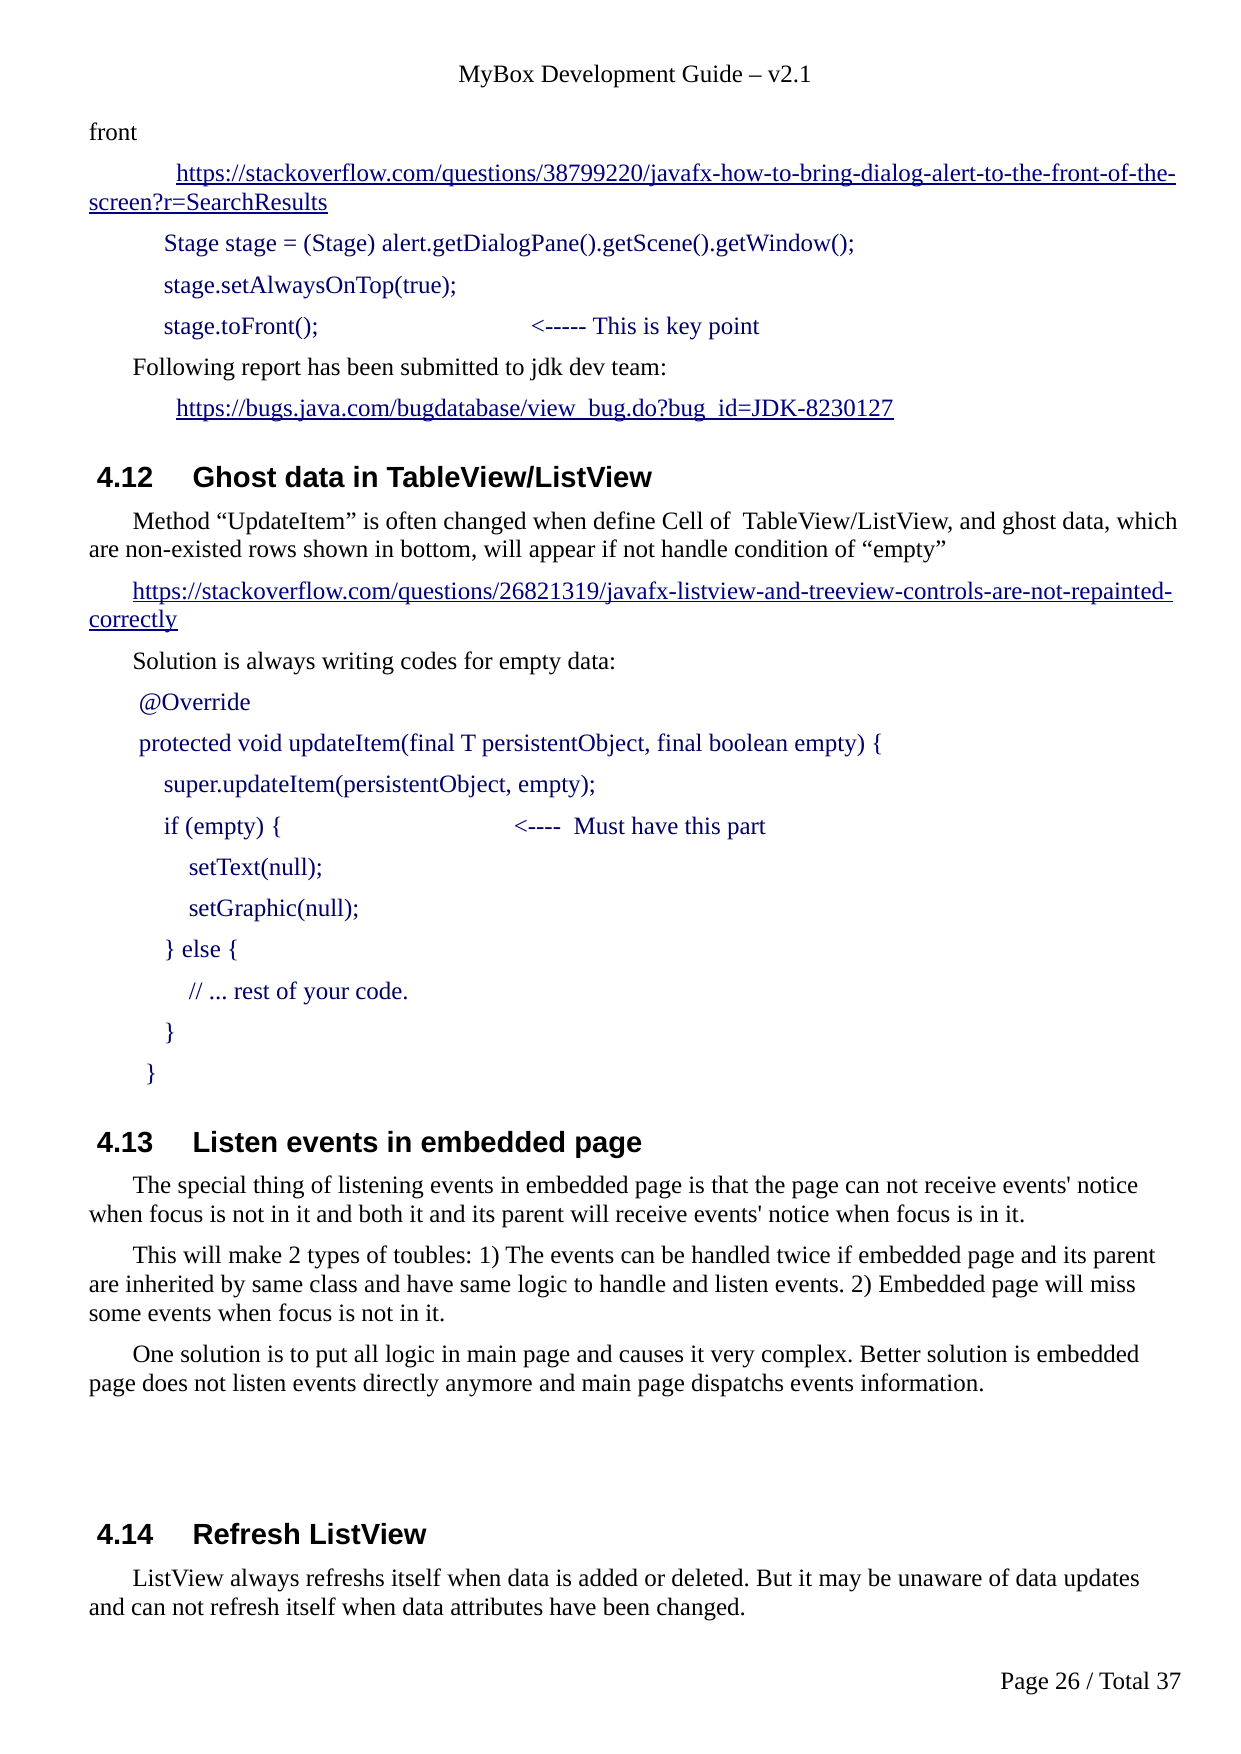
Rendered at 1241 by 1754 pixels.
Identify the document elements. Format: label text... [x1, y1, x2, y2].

text front [88, 117, 1181, 146]
text https://stackoverflow.com/questions/38799220/javafx-how-to-bring-dialog-alert-to-the-front-of-the-screen?r=SearchResults [88, 158, 1181, 216]
text setText(null); [88, 852, 1181, 881]
text } [88, 1058, 1181, 1087]
text stage.toFront(); <----- This is key point [88, 311, 1181, 340]
text https://bugs.java.com/bugdatabase/view_bug.do?bug_id=JDK-8230127 [88, 393, 1181, 422]
text Method “UpdateItem” is often changed when define Cell of TableView/ListView, and ghost data, which are non-existed rows shown in bottom, will appear if not handle condition of “empty” [88, 506, 1181, 563]
text @Override [88, 687, 1181, 716]
subtitle Ghost data in TableView/ListView [88, 460, 1181, 493]
text Solution is always writing codes for empty data: [88, 646, 1181, 674]
text setGraphic(null); [88, 893, 1181, 922]
text } else { [88, 934, 1181, 963]
subtitle Listen events in embedded page [88, 1124, 1181, 1158]
text https://stackoverflow.com/questions/26821319/javafx-listview-and-treeview-controls-are-not-repainted-correctly [88, 576, 1181, 633]
text if (empty) { <---- Must have this part [88, 811, 1181, 839]
text // ... rest of your code. [88, 976, 1181, 1004]
text One solution is to put all logic in main page and causes it very complex. Better solution is embedded page does not listen events directly anymore and main page dispatchs events information. [88, 1339, 1181, 1397]
text The special thing of listening events in embedded page is that the page can not receive events' notice when focus is not in it and both it and its parent will receive events' notice when focus is in it. [88, 1171, 1181, 1228]
text This will make 2 types of toubles: 1) The events can be handled twice if embedded page and its parent are inherited by same class and have same logic to handle and listen events. 2) Embedded page will miss some events when focus is not in it. [88, 1241, 1181, 1327]
text } [88, 1017, 1181, 1046]
text stage.setAlwaysOnTop(true); [88, 270, 1181, 298]
text Following report has been submitted to jdk dev team: [88, 352, 1181, 381]
subtitle Refresh ListView [88, 1517, 1181, 1550]
text Stage stage = (Stage) alert.getDialogPane().getScene().getWindow(); [88, 228, 1181, 257]
text super.updateItem(persistentObject, empty); [88, 769, 1181, 798]
text ListView always refreshs itself when data is added or deleted. But it may be unaware of data updates and can not refresh itself when data attributes have been changed. [88, 1563, 1181, 1620]
text protected void updateItem(final T persistentObject, final boolean empty) { [88, 728, 1181, 757]
